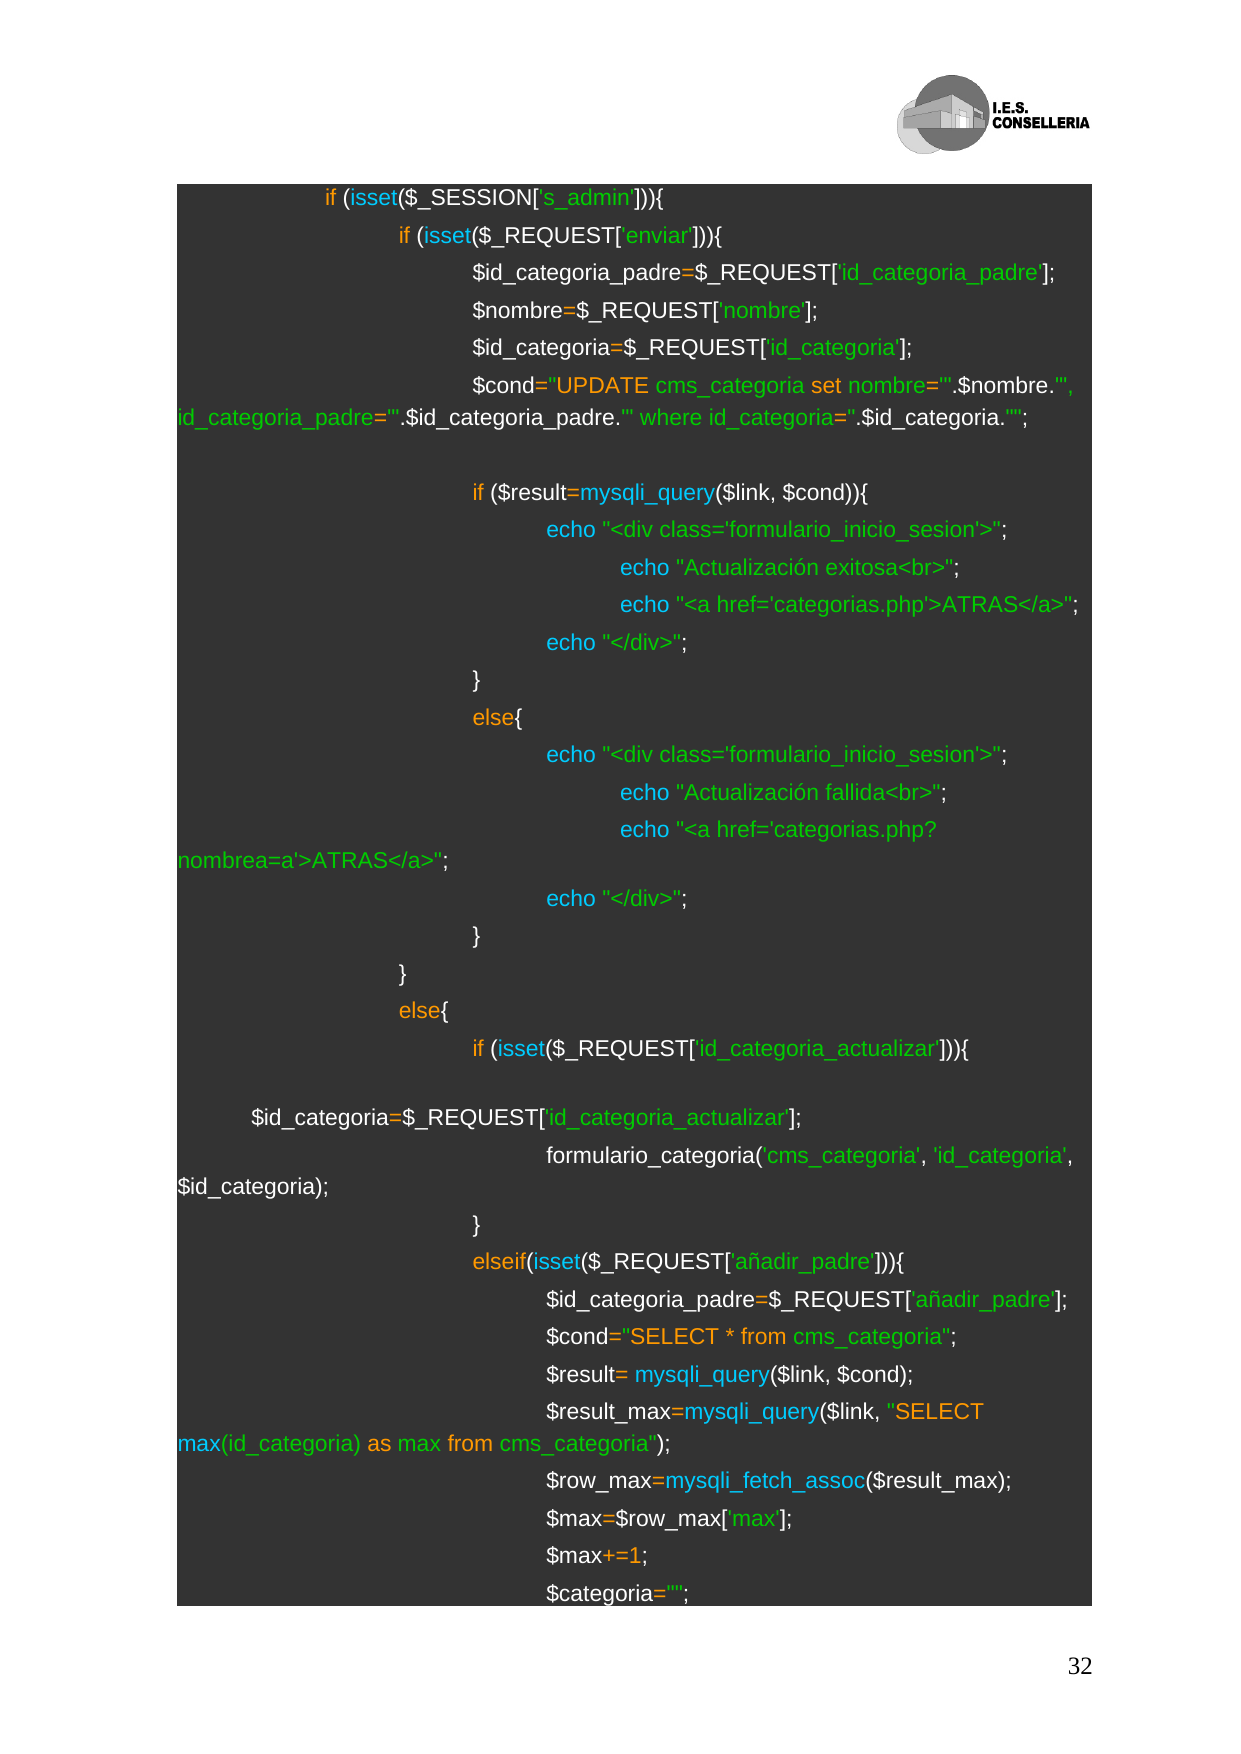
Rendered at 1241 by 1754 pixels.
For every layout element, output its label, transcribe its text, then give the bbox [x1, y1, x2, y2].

text echo "</div>"; [177, 885, 1092, 911]
text $row_max=mysqli_fetch_assoc($result_max); [177, 1467, 1092, 1493]
text $id_categoria=$_REQUEST['id_categoria_actualizar']; [177, 1072, 1092, 1130]
text $id_categoria_padre=$_REQUEST['id_categoria_padre']; [177, 259, 1092, 286]
text } [177, 1211, 1092, 1237]
text $max=$row_max['max']; [177, 1505, 1092, 1531]
text echo "<a href='categorias.php?nombrea=a'>ATRAS</a>"; [177, 816, 1092, 874]
text $cond="SELECT * from cms_categoria"; [177, 1323, 1092, 1349]
text if (isset($_SESSION['s_admin'])){ [177, 184, 1092, 211]
text $nombre=$_REQUEST['nombre']; [177, 297, 1092, 323]
text echo "<div class='formulario_inicio_sesion'>"; [177, 516, 1092, 542]
text $result= mysqli_query($link, $cond); [177, 1361, 1092, 1387]
text else{ [177, 703, 1092, 730]
text echo "<div class='formulario_inicio_sesion'>"; [177, 741, 1092, 767]
text echo "Actualización fallida<br>"; [177, 778, 1092, 805]
text else{ [177, 997, 1092, 1024]
picture [894, 73, 1093, 155]
text if ($result=mysqli_query($link, $cond)){ [177, 478, 1092, 505]
text $id_categoria=$_REQUEST['id_categoria']; [177, 334, 1092, 361]
text echo "Actualización exitosa<br>"; [177, 553, 1092, 580]
text echo "<a href='categorias.php'>ATRAS</a>"; [177, 591, 1092, 617]
text $cond="UPDATE cms_categoria set nombre='".$nombre."', id_categoria_padre='".$id_categoria_padre."' where id_categoria=".$id_categoria.""; [177, 372, 1092, 430]
text $max+=1; [177, 1542, 1092, 1568]
text } [177, 922, 1092, 949]
text if (isset($_REQUEST['enviar'])){ [177, 222, 1092, 248]
text $id_categoria_padre=$_REQUEST['añadir_padre']; [177, 1286, 1092, 1312]
text $categoria=""; [177, 1580, 1092, 1606]
text elseif(isset($_REQUEST['añadir_padre'])){ [177, 1248, 1092, 1274]
text formulario_categoria('cms_categoria', 'id_categoria', $id_categoria); [177, 1142, 1092, 1199]
text } [177, 666, 1092, 692]
text if (isset($_REQUEST['id_categoria_actualizar'])){ [177, 1035, 1092, 1061]
text } [177, 960, 1092, 986]
text echo "</div>"; [177, 628, 1092, 655]
text $result_max=mysqli_query($link, "SELECT max(id_categoria) as max from cms_categoria"); [177, 1398, 1092, 1456]
